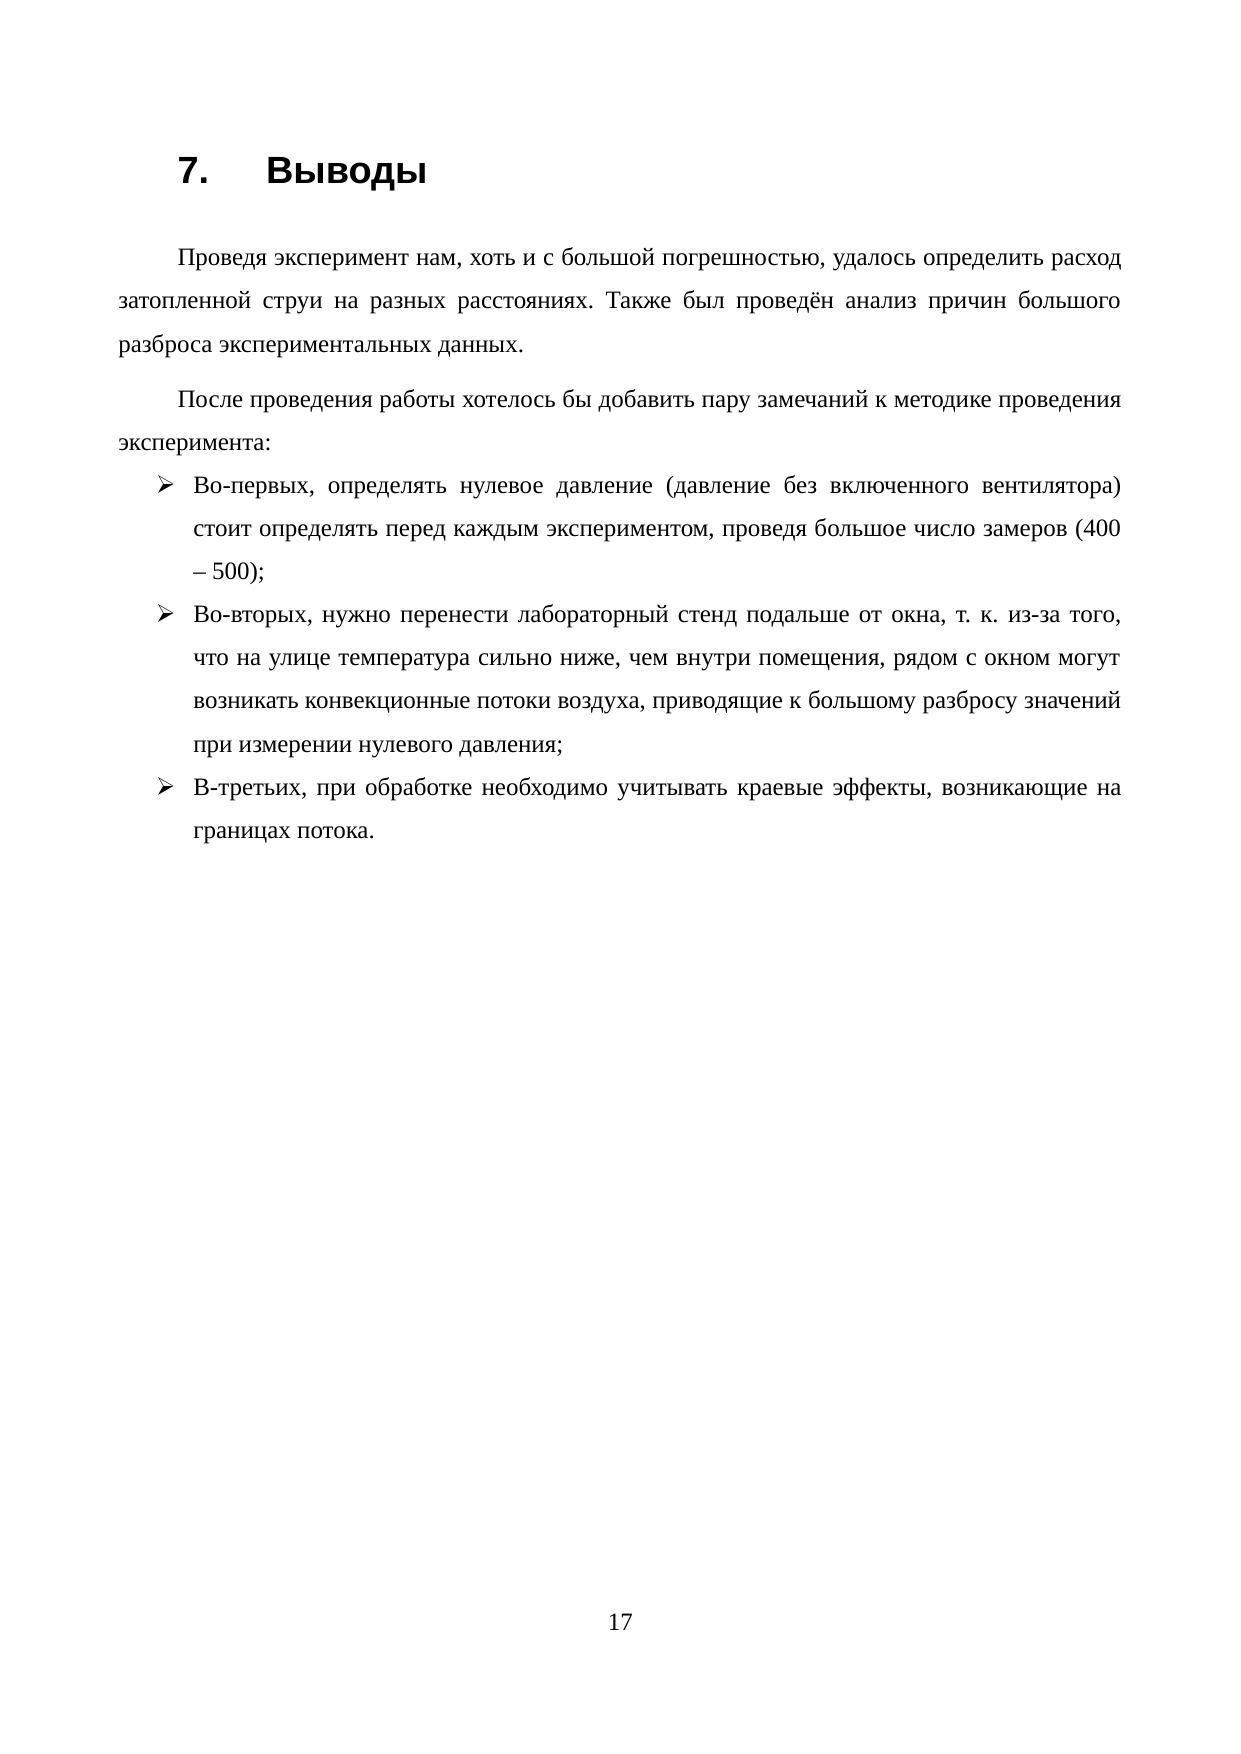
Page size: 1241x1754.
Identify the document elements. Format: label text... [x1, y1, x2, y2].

subtitle Выводы [118, 148, 1122, 191]
list В-третьих, при обработке необходимо учитывать краевые эффекты, возникающие на границах потока. [156, 772, 1122, 844]
text После проведения работы хотелось бы добавить пару замечаний к методике проведения эксперимента: [118, 384, 1122, 456]
list Во-первых, определять нулевое давление (давление без включенного вентилятора) стоит определять перед каждым экспериментом, проведя большое число замеров (400 – 500); [156, 470, 1122, 585]
list Во-вторых, нужно перенести лабораторный стенд подальше от окна, т. к. из-за того, что на улице температура сильно ниже, чем внутри помещения, рядом с окном могут возникать конвекционные потоки воздуха, приводящие к большому разбросу значений при измерении нулевого давления; [156, 599, 1122, 757]
text Проведя эксперимент нам, хоть и с большой погрешностью, удалось определить расход затопленной струи на разных расстояниях. Также был проведён анализ причин большого разброса экспериментальных данных. [118, 242, 1122, 357]
